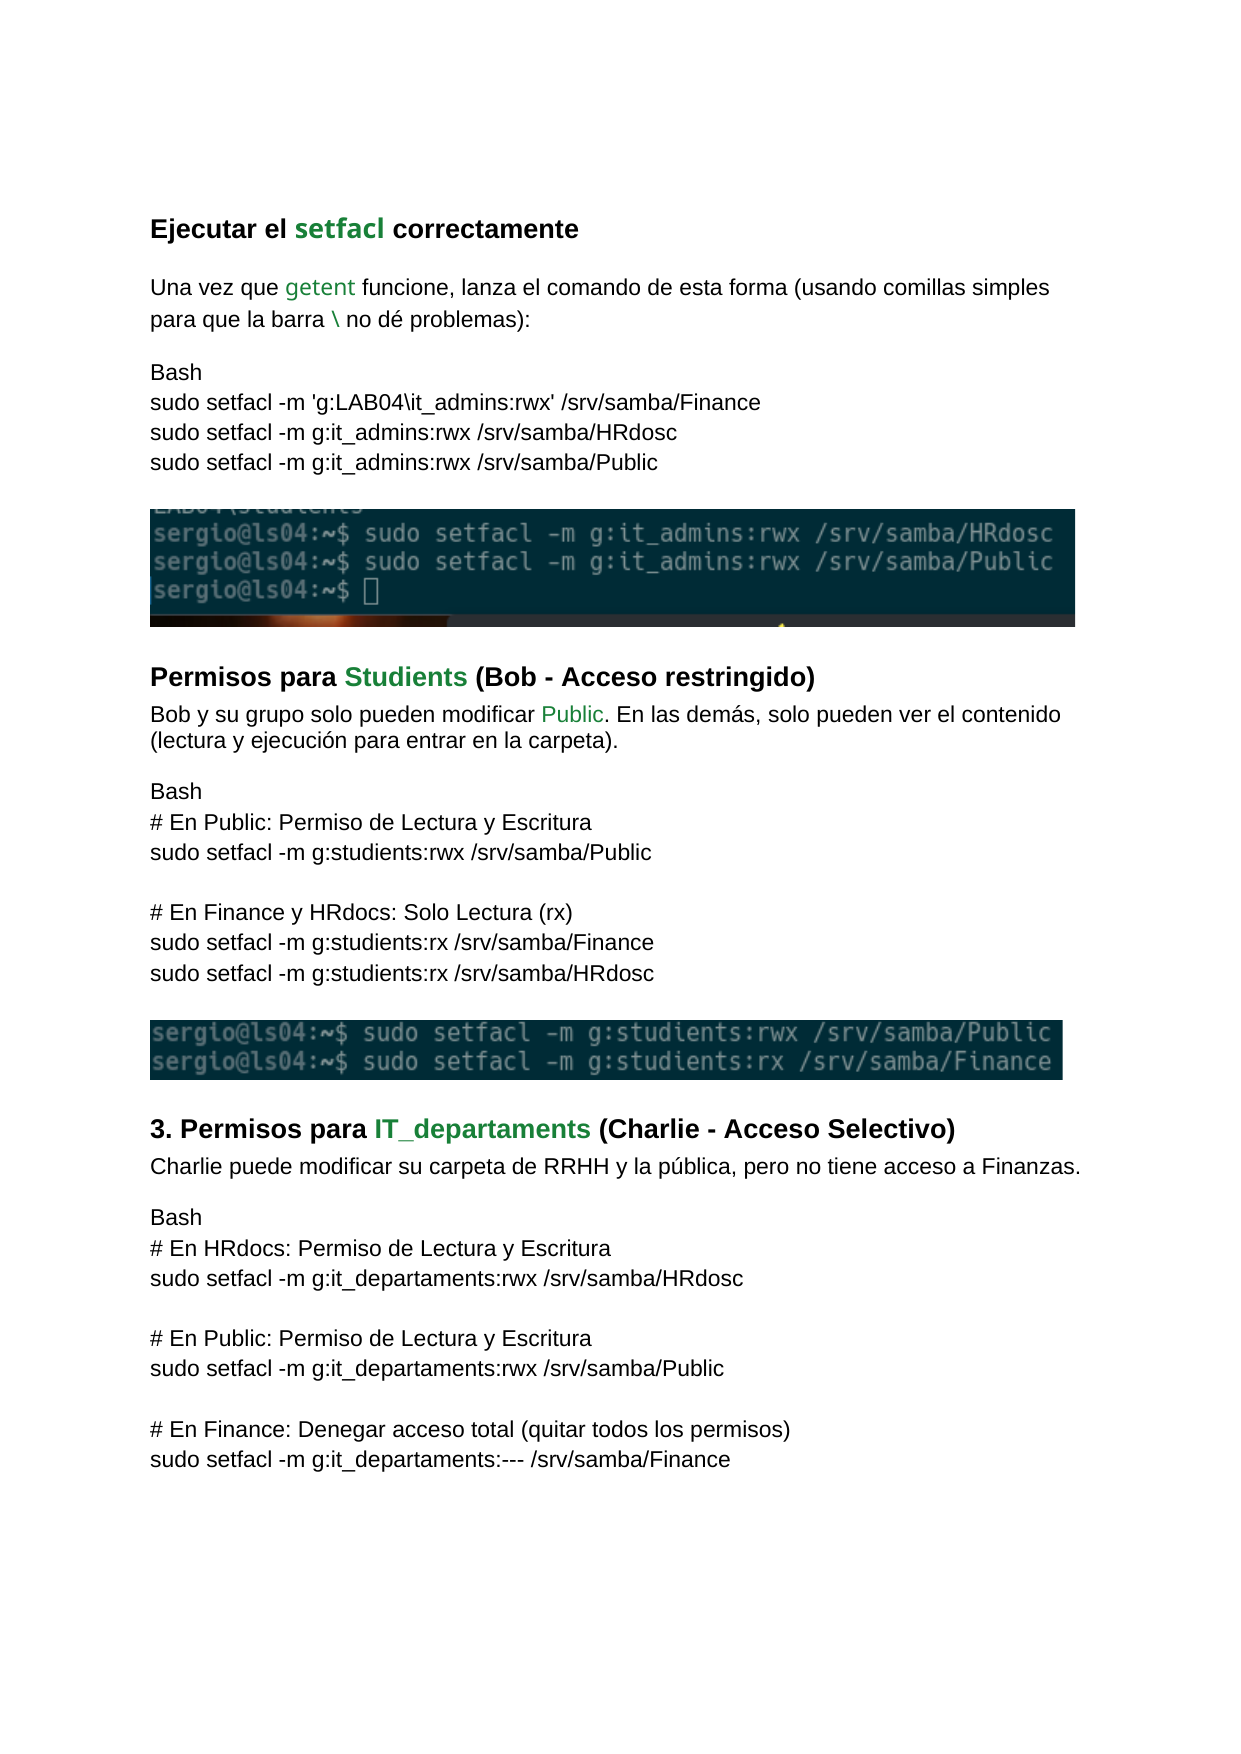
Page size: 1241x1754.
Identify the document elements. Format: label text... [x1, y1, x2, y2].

picture [816, 552, 827, 571]
picture [633, 552, 643, 570]
picture [155, 528, 180, 541]
picture [252, 523, 264, 541]
picture [211, 509, 221, 513]
picture [857, 1027, 868, 1041]
picture [239, 509, 249, 513]
picture [941, 1051, 951, 1071]
picture [352, 509, 362, 513]
picture [224, 552, 251, 573]
picture [816, 523, 826, 543]
picture [322, 588, 335, 593]
picture [773, 556, 799, 570]
picture [322, 531, 335, 537]
picture [983, 1027, 994, 1041]
picture [449, 1056, 460, 1070]
picture [843, 1056, 853, 1070]
text Bob y su grupo solo pueden modificar Public. En las demás, solo pueden ver el contenido (lectura y ejecución para entrar en la carpeta). [150, 701, 1090, 753]
picture [621, 523, 629, 541]
picture [449, 1027, 459, 1041]
picture [1012, 1022, 1022, 1041]
picture [493, 556, 503, 570]
picture [380, 528, 390, 541]
text sudo setfacl -m g:it_admins:rwx /srv/samba/Public [150, 449, 1090, 476]
picture [392, 1022, 403, 1041]
picture [280, 1051, 305, 1070]
picture [493, 528, 503, 541]
picture [815, 1056, 825, 1070]
picture [955, 1051, 966, 1070]
picture [463, 1022, 473, 1041]
picture [250, 1022, 262, 1041]
picture [435, 1027, 445, 1041]
picture [1028, 528, 1038, 541]
picture [183, 585, 193, 598]
picture [392, 1051, 403, 1070]
picture [280, 1022, 305, 1041]
picture [927, 1056, 937, 1070]
picture [394, 552, 404, 570]
picture [211, 580, 222, 598]
picture [914, 552, 940, 570]
picture [591, 556, 601, 575]
picture [885, 1056, 895, 1070]
text sudo setfacl -m g:it_departaments:rwx /srv/samba/HRdosc [150, 1265, 1090, 1291]
picture [730, 1056, 740, 1070]
picture [646, 1056, 656, 1070]
picture [941, 1027, 951, 1041]
picture [705, 523, 714, 541]
picture [1026, 1056, 1036, 1070]
picture [589, 1056, 600, 1075]
picture [621, 552, 629, 570]
picture [885, 1027, 895, 1041]
picture [150, 614, 1075, 627]
picture [155, 509, 194, 513]
picture [266, 1027, 276, 1041]
picture [406, 1056, 417, 1070]
picture [224, 580, 251, 601]
picture [267, 585, 278, 598]
picture [491, 1027, 501, 1041]
picture [1040, 1027, 1050, 1041]
picture [688, 1056, 699, 1070]
picture [437, 556, 447, 570]
picture [505, 1027, 515, 1041]
picture [632, 1022, 642, 1041]
picture [436, 528, 447, 541]
picture [676, 523, 701, 541]
picture [281, 580, 307, 598]
text sudo setfacl -m 'g:LAB04\it_admins:rwx' /srv/samba/Finance [150, 389, 1090, 415]
picture [155, 556, 165, 570]
picture [831, 528, 841, 541]
picture [943, 556, 953, 570]
picture [183, 528, 193, 541]
picture [197, 509, 207, 513]
picture [633, 523, 643, 541]
picture [1027, 1022, 1036, 1041]
picture [479, 551, 488, 570]
picture [887, 556, 897, 570]
picture [800, 1051, 811, 1071]
picture [380, 556, 390, 570]
picture [675, 1051, 684, 1070]
picture [969, 1022, 980, 1041]
picture [153, 1056, 163, 1070]
picture [955, 1022, 965, 1042]
picture [831, 556, 841, 570]
picture [338, 523, 349, 546]
picture [364, 1027, 374, 1041]
picture [730, 1027, 740, 1041]
picture [985, 556, 996, 570]
picture [829, 1027, 839, 1041]
picture [182, 1027, 192, 1041]
picture [153, 1027, 163, 1041]
picture [406, 1027, 417, 1041]
picture [394, 523, 404, 541]
text sudo setfacl -m g:studients:rx /srv/samba/Finance [150, 929, 1090, 956]
picture [676, 552, 701, 570]
picture [957, 552, 967, 571]
picture [591, 528, 601, 546]
picture [224, 523, 251, 545]
picture [450, 556, 461, 570]
picture [450, 528, 462, 541]
picture [1042, 528, 1052, 541]
picture [194, 1056, 206, 1075]
picture [732, 528, 742, 541]
text Bash [150, 778, 1090, 805]
picture [618, 1056, 628, 1070]
picture [250, 1051, 262, 1070]
picture [1011, 1056, 1022, 1070]
picture [167, 585, 180, 598]
picture [662, 528, 672, 541]
picture [505, 1056, 515, 1070]
picture [830, 1056, 839, 1070]
picture [887, 528, 897, 541]
picture [760, 1027, 768, 1041]
picture [1014, 551, 1024, 570]
picture [435, 1056, 445, 1070]
picture [194, 1027, 206, 1046]
picture [660, 1051, 670, 1070]
picture [702, 1056, 712, 1070]
picture [196, 585, 207, 603]
picture [408, 528, 418, 541]
picture [871, 1022, 881, 1042]
picture [182, 1056, 192, 1070]
picture [901, 528, 911, 541]
picture [321, 1030, 334, 1036]
picture [281, 509, 292, 513]
text # En Public: Permiso de Lectura y Escritura [150, 1325, 1090, 1352]
picture [718, 528, 728, 541]
text sudo setfacl -m g:it_departaments:--- /srv/samba/Finance [150, 1446, 1090, 1472]
picture [281, 523, 307, 541]
picture [985, 523, 997, 541]
picture [166, 1027, 179, 1041]
picture [464, 523, 475, 541]
picture [1013, 528, 1024, 541]
picture [762, 528, 770, 541]
picture [465, 552, 474, 570]
picture [196, 556, 207, 574]
picture [943, 528, 953, 541]
picture [364, 1056, 374, 1070]
picture [718, 556, 728, 570]
subtitle 3. Permisos para IT_departaments (Charlie - Acceso Selectivo) [150, 1113, 1090, 1145]
text Charlie puede modificar su carpeta de RRHH y la pública, pero no tiene acceso a Finanzas. [150, 1153, 1090, 1179]
picture [971, 523, 982, 541]
picture [521, 551, 531, 570]
picture [662, 556, 672, 570]
text Una vez que getent funcione, lanza el comando de esta forma (usando comillas simples para que la barra \ no dé problemas): [150, 271, 1090, 334]
picture [846, 556, 855, 570]
picture [366, 528, 376, 541]
picture [589, 1027, 600, 1046]
picture [660, 1022, 670, 1041]
picture [1029, 552, 1038, 570]
picture [771, 1027, 797, 1041]
picture [210, 1051, 221, 1070]
picture [266, 1056, 276, 1070]
picture [252, 551, 264, 570]
picture [267, 556, 278, 570]
text # En HRdocs: Permiso de Lectura y Escritura [150, 1234, 1090, 1261]
picture [310, 509, 320, 513]
picture [899, 1027, 909, 1041]
picture [846, 528, 855, 541]
picture [898, 1051, 924, 1070]
picture [521, 523, 531, 541]
text Bash [150, 359, 1090, 385]
text sudo setfacl -m g:it_departaments:rwx /srv/samba/Public [150, 1355, 1090, 1382]
picture [519, 1022, 529, 1041]
picture [772, 1056, 783, 1070]
picture [267, 509, 278, 513]
text sudo setfacl -m g:studients:rwx /srv/samba/Public [150, 839, 1090, 865]
picture [211, 552, 223, 570]
picture [477, 1022, 487, 1041]
picture [155, 585, 165, 598]
picture [859, 528, 869, 541]
picture [336, 1022, 347, 1045]
text sudo setfacl -m g:it_admins:rwx /srv/samba/HRdosc [150, 419, 1090, 446]
picture [183, 556, 193, 570]
text # En Finance: Denegar acceso total (quitar todos los permisos) [150, 1416, 1090, 1442]
picture [267, 528, 278, 541]
picture [999, 523, 1010, 541]
picture [705, 552, 714, 570]
picture [732, 556, 742, 570]
subtitle Ejecutar el setfacl correctamente [150, 209, 1090, 246]
picture [999, 552, 1010, 570]
picture [338, 552, 348, 574]
picture [871, 1056, 881, 1070]
picture [983, 1056, 994, 1070]
text # En Public: Permiso de Lectura y Escritura [150, 808, 1090, 835]
picture [477, 1051, 487, 1070]
picture [814, 1022, 825, 1042]
picture [1040, 1056, 1051, 1070]
picture [618, 1027, 628, 1041]
picture [210, 1022, 221, 1041]
picture [222, 1051, 249, 1073]
picture [844, 1027, 853, 1041]
picture [688, 1027, 699, 1041]
picture [167, 556, 180, 570]
picture [338, 580, 348, 602]
picture [562, 556, 575, 570]
picture [560, 1056, 573, 1070]
picture [408, 556, 418, 570]
picture [971, 551, 982, 570]
picture [997, 1056, 1008, 1070]
picture [912, 1022, 938, 1041]
picture [211, 523, 223, 541]
picture [716, 1022, 726, 1041]
picture [252, 580, 264, 598]
picture [378, 1027, 389, 1041]
picture [957, 523, 967, 543]
picture [702, 1027, 712, 1041]
picture [716, 1051, 726, 1070]
picture [166, 1056, 179, 1070]
picture [479, 523, 489, 541]
picture [222, 1022, 249, 1044]
picture [364, 578, 378, 604]
picture [519, 1051, 529, 1070]
picture [873, 523, 883, 543]
picture [463, 1051, 473, 1070]
picture [507, 556, 517, 570]
picture [859, 556, 869, 570]
picture [997, 1022, 1008, 1041]
text sudo setfacl -m g:studients:rx /srv/samba/HRdosc [150, 959, 1090, 986]
text Bash [150, 1204, 1090, 1231]
picture [901, 556, 911, 570]
text # En Finance y HRdocs: Solo Lectura (rx) [150, 899, 1090, 926]
picture [675, 1022, 684, 1041]
picture [507, 528, 517, 541]
picture [560, 1027, 573, 1041]
picture [857, 1051, 867, 1071]
picture [773, 528, 799, 541]
picture [562, 528, 575, 541]
picture [646, 1027, 656, 1041]
picture [1042, 556, 1052, 570]
picture [632, 1051, 642, 1070]
picture [491, 1056, 501, 1070]
picture [366, 556, 376, 570]
subtitle Permisos para Studients (Bob - Acceso restringido) [150, 661, 1090, 692]
picture [873, 552, 883, 571]
picture [321, 1051, 347, 1074]
picture [322, 559, 335, 565]
picture [281, 552, 307, 570]
picture [914, 523, 940, 541]
picture [760, 1056, 768, 1070]
picture [762, 556, 770, 570]
picture [378, 1056, 389, 1070]
picture [971, 1051, 979, 1070]
picture [196, 528, 207, 546]
